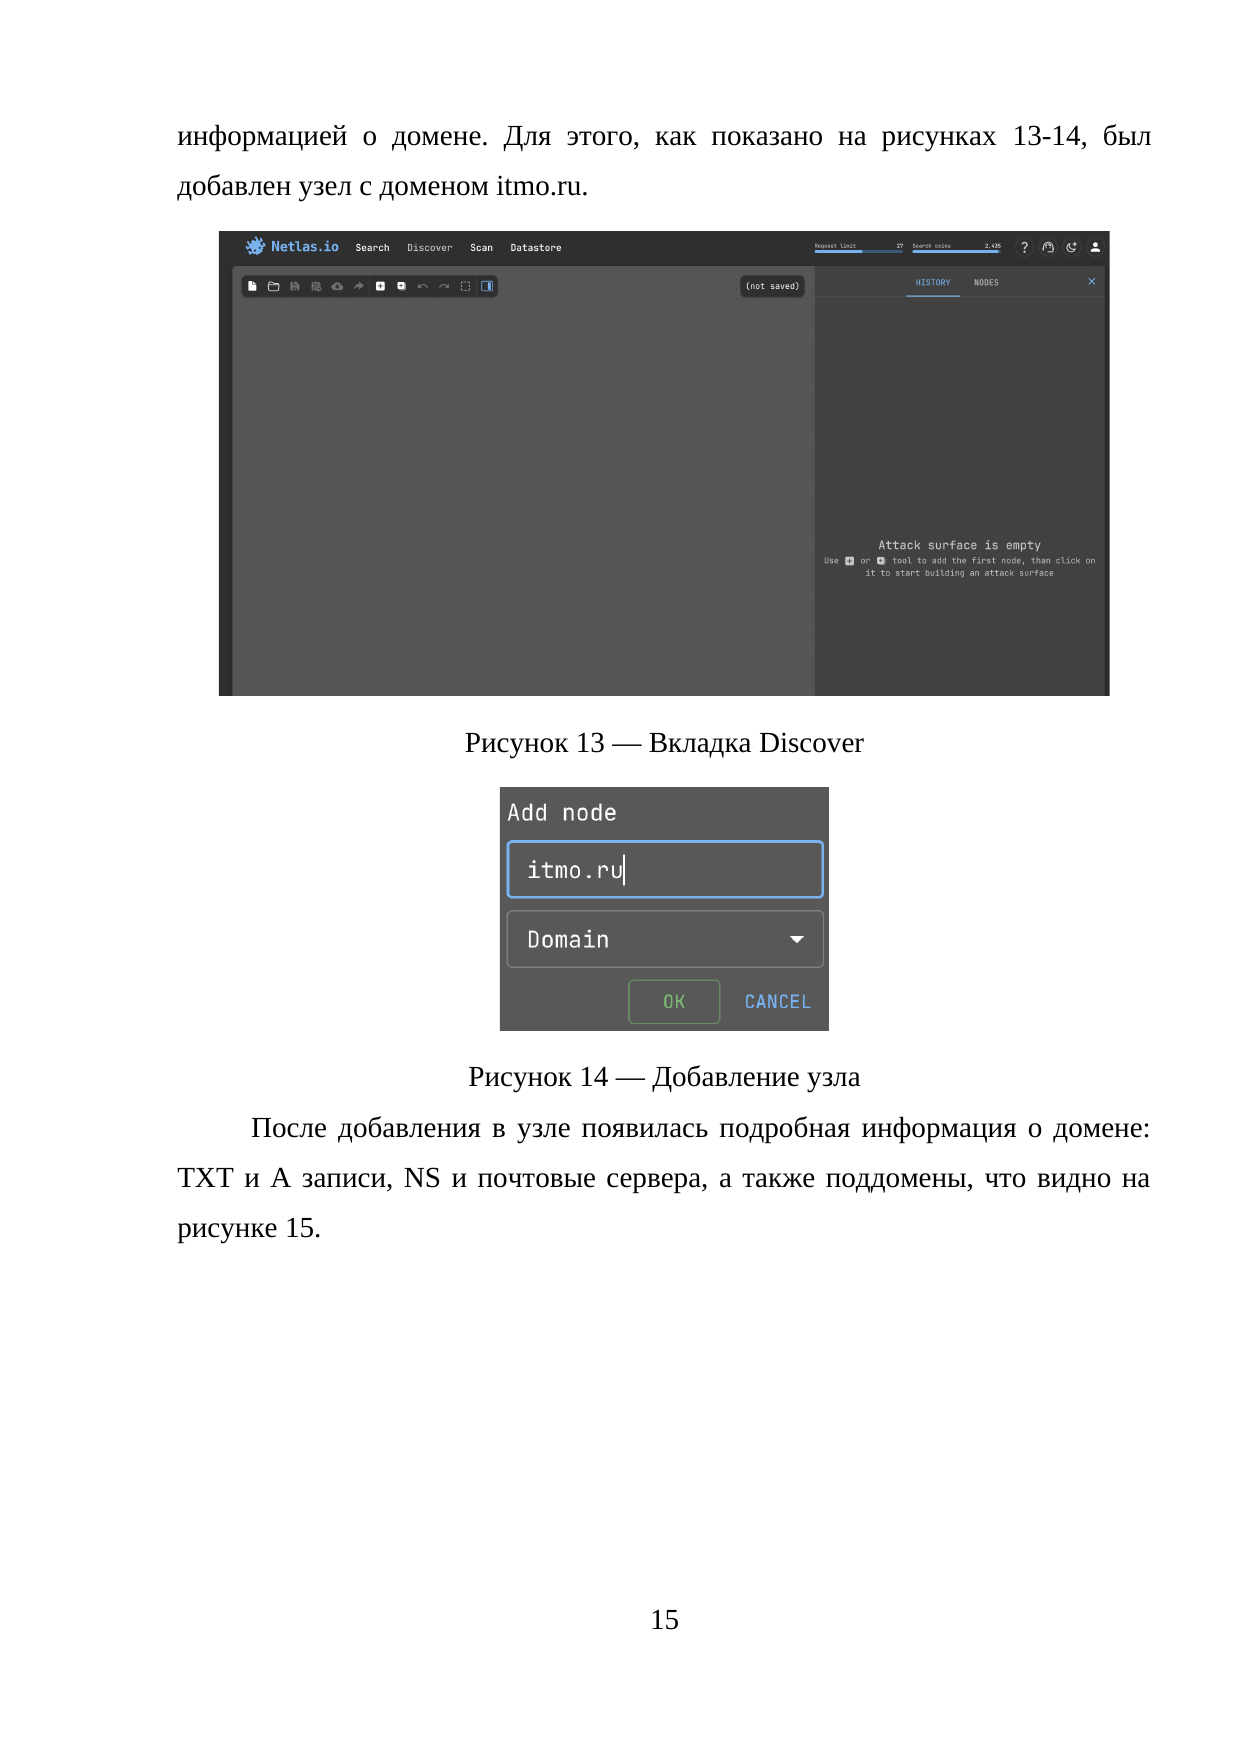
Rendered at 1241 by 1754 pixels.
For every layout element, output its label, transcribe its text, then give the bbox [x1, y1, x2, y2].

picture [499, 787, 829, 1031]
text информацией о домене. Для этого, как показано на рисунках 13-14, был добавлен узел с доменом itmo.ru. [177, 118, 1152, 202]
text Рисунок 13 — Вкладка Discover [219, 696, 1110, 758]
text Рисунок 14 — Добавление узла [426, 787, 903, 1093]
picture [218, 231, 1110, 696]
text После добавления в узле появилась подробная информация о домене: TXT и A записи, NS и почтовые сервера, а также поддомены, что видно на рисунке 15. [177, 1110, 1152, 1244]
